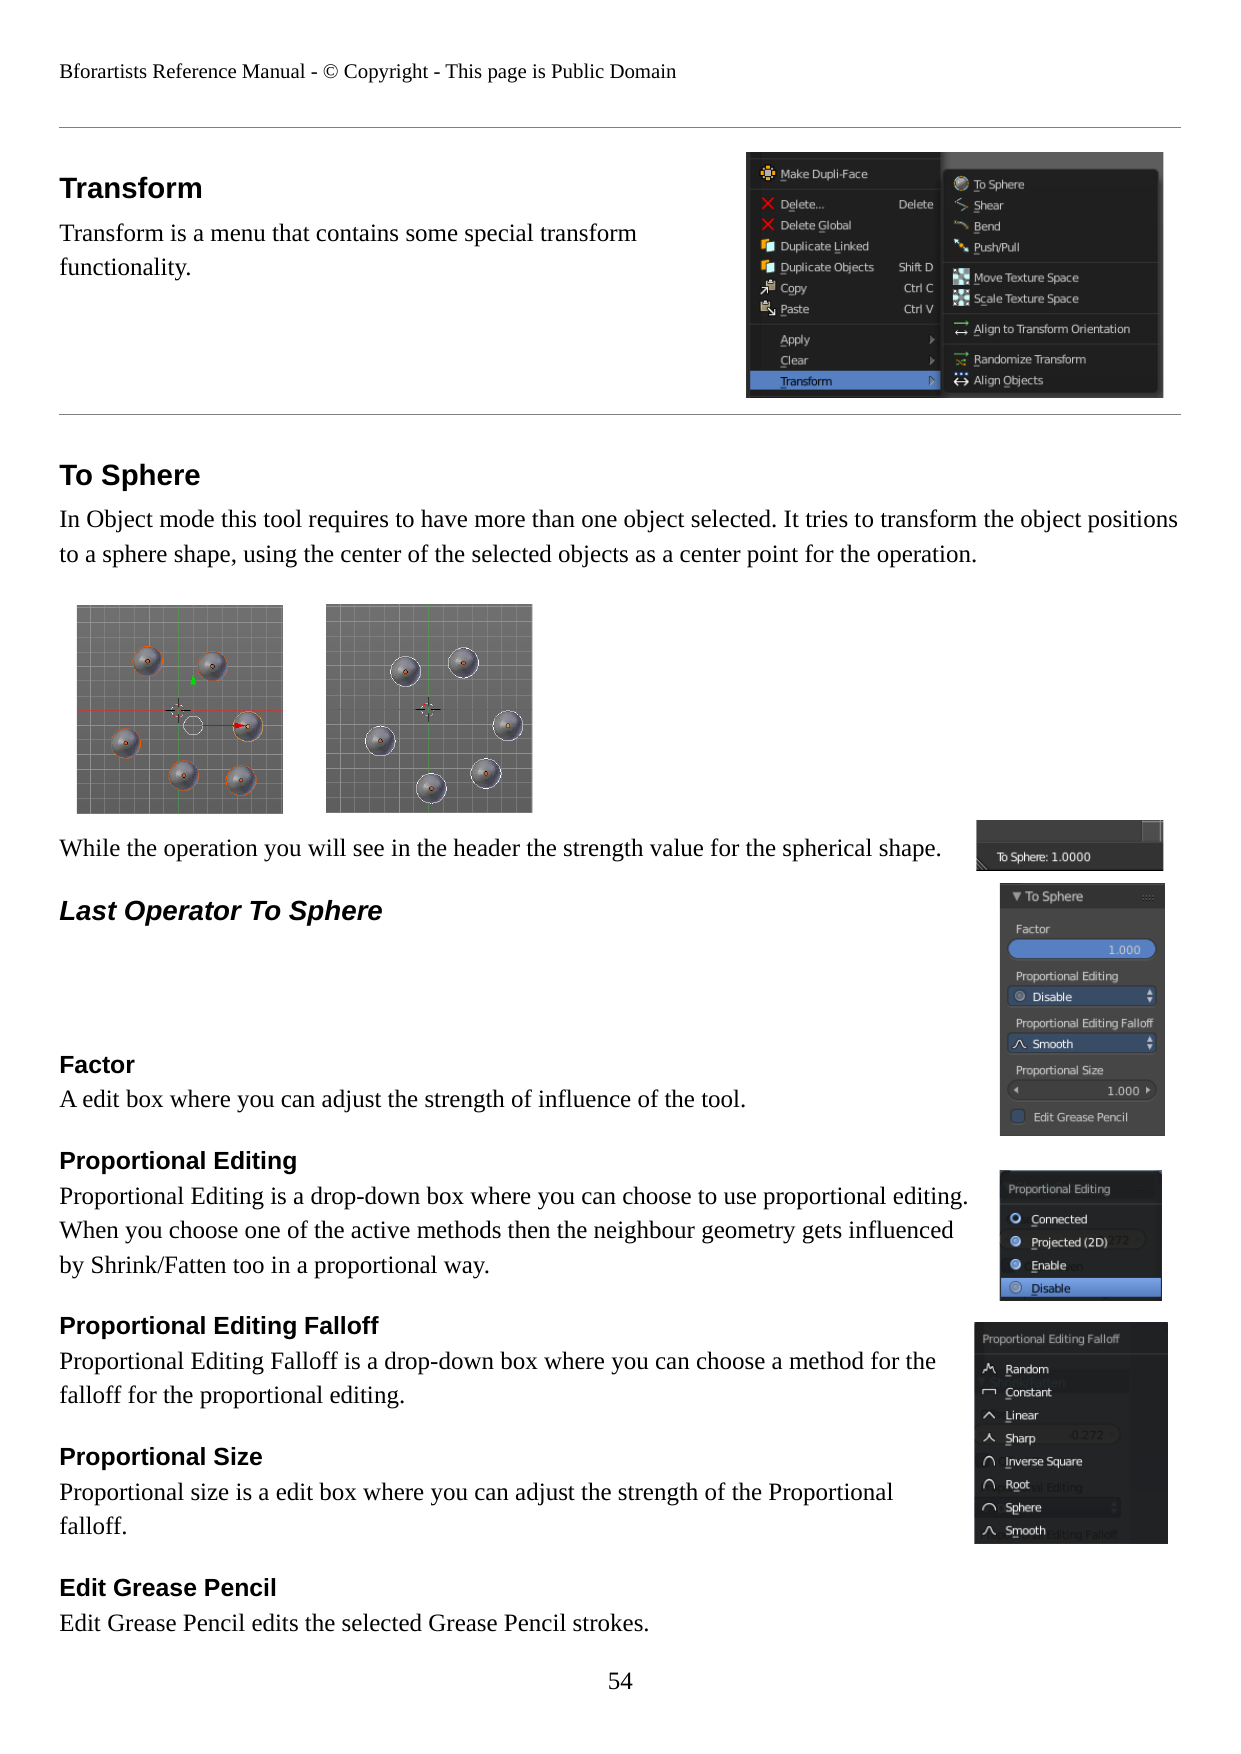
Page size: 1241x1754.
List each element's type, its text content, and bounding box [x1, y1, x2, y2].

picture [976, 820, 1164, 871]
text Edit Grease Pencil edits the selected Grease Pencil strokes. [59, 1608, 1181, 1637]
subtitle Transform [59, 171, 746, 205]
subtitle [1164, 171, 1181, 205]
subtitle Proportional Editing [59, 1146, 1181, 1174]
subtitle [1165, 1050, 1181, 1078]
subtitle [1168, 1442, 1181, 1471]
text Transform is a menu that contains some special transform functionality. [59, 218, 746, 281]
picture [746, 152, 1164, 398]
picture [326, 604, 533, 813]
subtitle Edit Grease Pencil [59, 1573, 1181, 1602]
text In Object mode this tool requires to have more than one object selected. It tries to transform the object positions to a sphere shape, using the center of the selected objects as a center point for the operation. [59, 504, 1181, 567]
text Proportional Editing Falloff is a drop-down box where you can choose a method for the falloff for the proportional editing. [59, 1346, 974, 1409]
subtitle To Sphere [59, 458, 1181, 492]
picture [999, 883, 1165, 1136]
subtitle Last Operator To Sphere [59, 895, 999, 927]
picture [974, 1322, 1168, 1544]
subtitle Proportional Editing Falloff [59, 1311, 1181, 1340]
text Proportional Editing is a drop-down box where you can choose to use proportional editing. When you choose one of the active methods then the neighbour geometry gets influenced by Shrink/Fatten too in a proportional way. [59, 1181, 999, 1278]
subtitle [1165, 895, 1181, 927]
subtitle Factor [59, 1050, 999, 1078]
text A edit box where you can adjust the strength of influence of the tool. [59, 1084, 999, 1113]
picture [76, 605, 283, 814]
text While the operation you will see in the header the strength value for the spherical shape. [59, 833, 976, 862]
picture [999, 1170, 1162, 1301]
subtitle Proportional Size [59, 1442, 974, 1471]
text Proportional size is a edit box where you can adjust the strength of the Proportional falloff. [59, 1477, 974, 1540]
